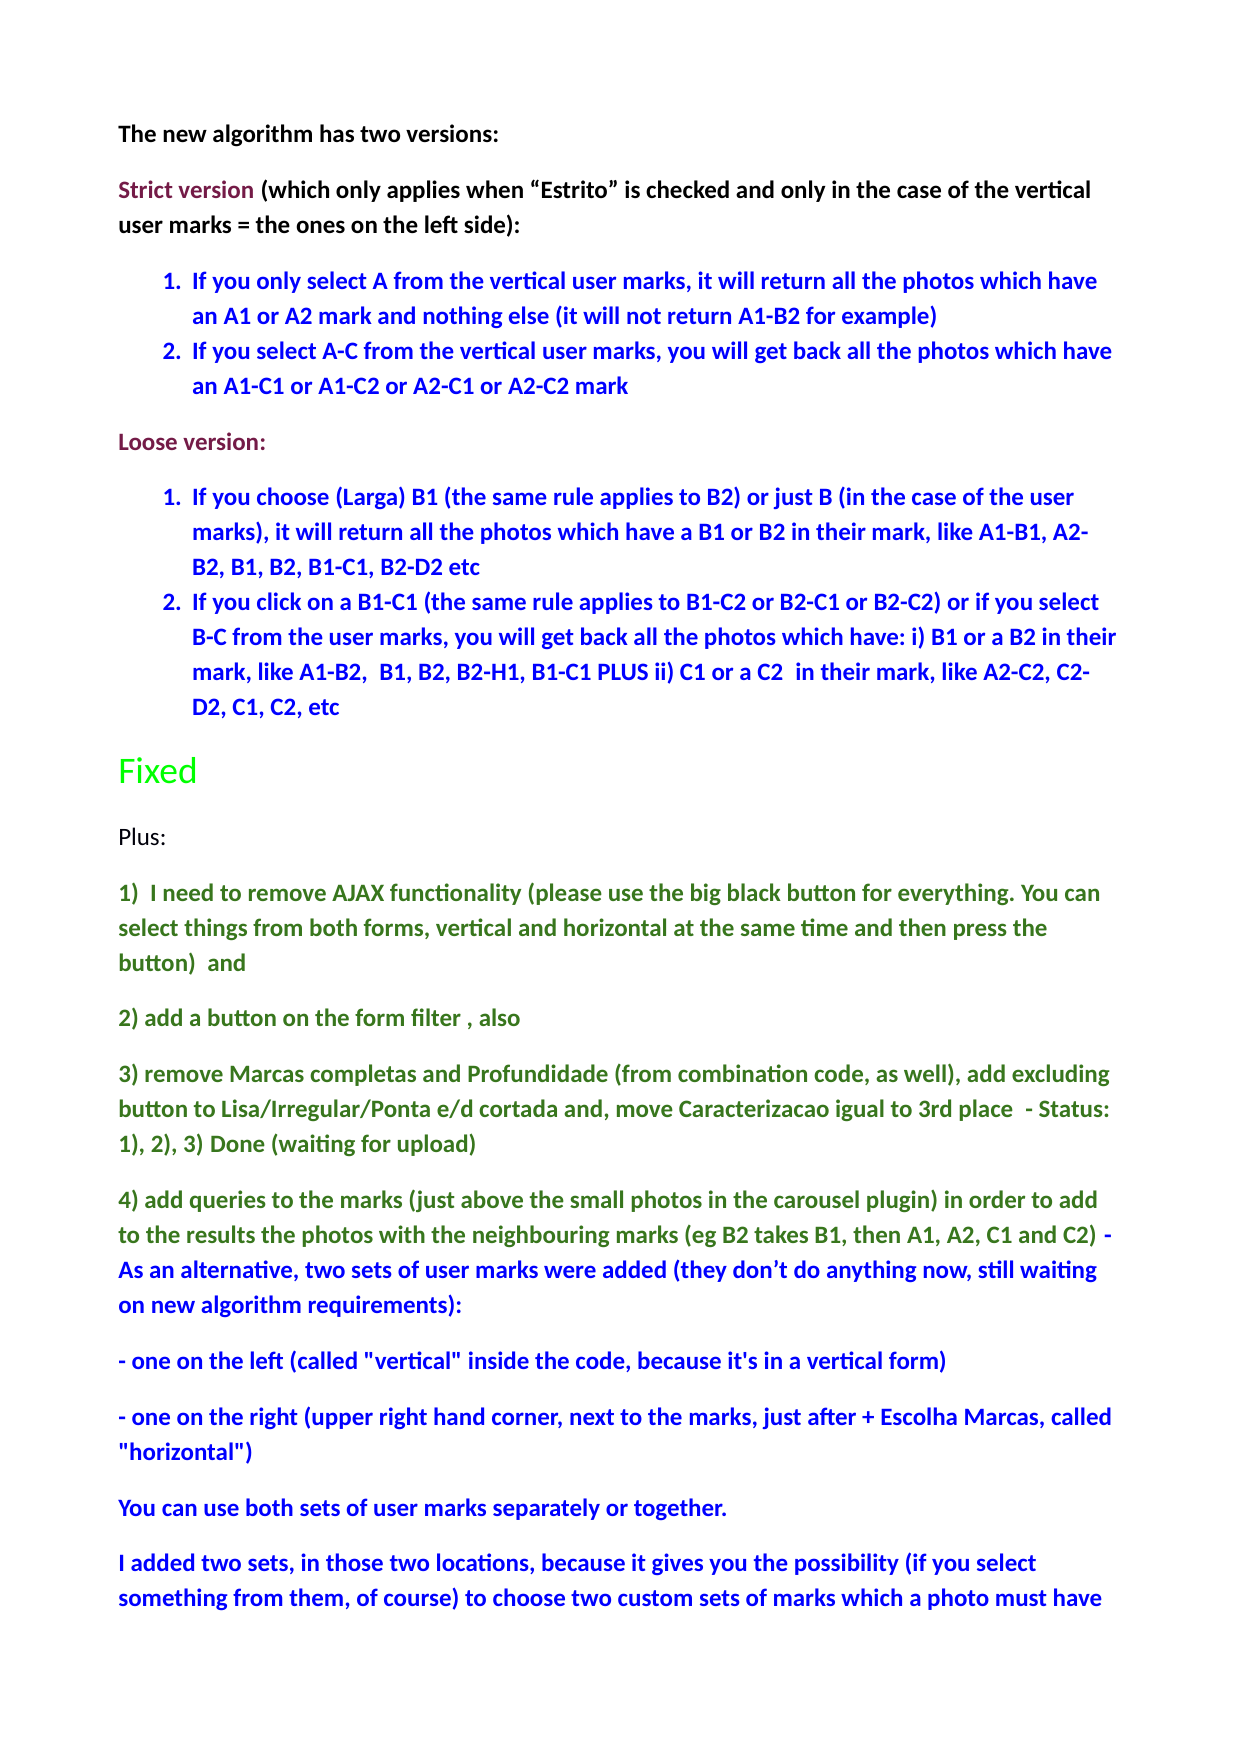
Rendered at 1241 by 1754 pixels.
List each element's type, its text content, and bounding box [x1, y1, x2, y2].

list If you only select A from the vertical user marks, it will return all the photos which have an A1 or A2 mark and nothing else (it will not return A1-B2 for example) [162, 265, 1122, 330]
text Fixed [118, 747, 1122, 793]
list If you choose (Larga) B1 (the same rule applies to B2) or just B (in the case of the user marks), it will return all the photos which have a B1 or B2 in their mark, like A1-B1, A2-B2, B1, B2, B1-C1, B2-D2 etc [162, 481, 1122, 582]
text I added two sets, in those two locations, because it gives you the possibility (if you select something from them, of course) to choose two custom sets of marks which a photo must have [118, 1547, 1122, 1613]
text Strict version (which only applies when “Estrito” is checked and only in the case of the vertical user marks = the ones on the left side): [118, 174, 1122, 239]
text - one on the right (upper right hand corner, next to the marks, just after + Escolha Marcas, called "horizontal") [118, 1401, 1122, 1466]
list If you select A-C from the vertical user marks, you will get back all the photos which have an A1-C1 or A1-C2 or A2-C1 or A2-C2 mark [162, 335, 1122, 400]
text The new algorithm has two versions: [118, 118, 1122, 149]
text 1) I need to remove AJAX functionality (please use the big black button for everything. You can select things from both forms, vertical and horizontal at the same time and then press the button) and [118, 877, 1122, 977]
text You can use both sets of user marks separately or together. [118, 1492, 1122, 1522]
text - one on the left (called "vertical" inside the code, because it's in a vertical form) [118, 1345, 1122, 1376]
text 3) remove Marcas completas and Profundidade (from combination code, as well), add excluding button to Lisa/Irregular/Ponta e/d cortada and, move Caracterizacao igual to 3rd place - Status: 1), 2), 3) Done (waiting for upload) [118, 1058, 1122, 1159]
text 4) add queries to the marks (just above the small photos in the carousel plugin) in order to add to the results the photos with the neighbouring marks (eg B2 takes B1, then A1, A2, C1 and C2) - As an alternative, two sets of user marks were added (they don’t do anything now, still waiting on new algorithm requirements): [118, 1184, 1122, 1320]
list If you click on a B1-C1 (the same rule applies to B1-C2 or B2-C1 or B2-C2) or if you select B-C from the user marks, you will get back all the photos which have: i) B1 or a B2 in their mark, like A1-B2, B1, B2, B2-H1, B1-C1 PLUS ii) C1 or a C2 in their mark, like A2-C2, C2-D2, C1, C2, etc [162, 586, 1122, 722]
text 2) add a button on the form filter , also [118, 1002, 1122, 1033]
text Loose version: [118, 426, 1122, 456]
text Plus: [118, 821, 1122, 851]
